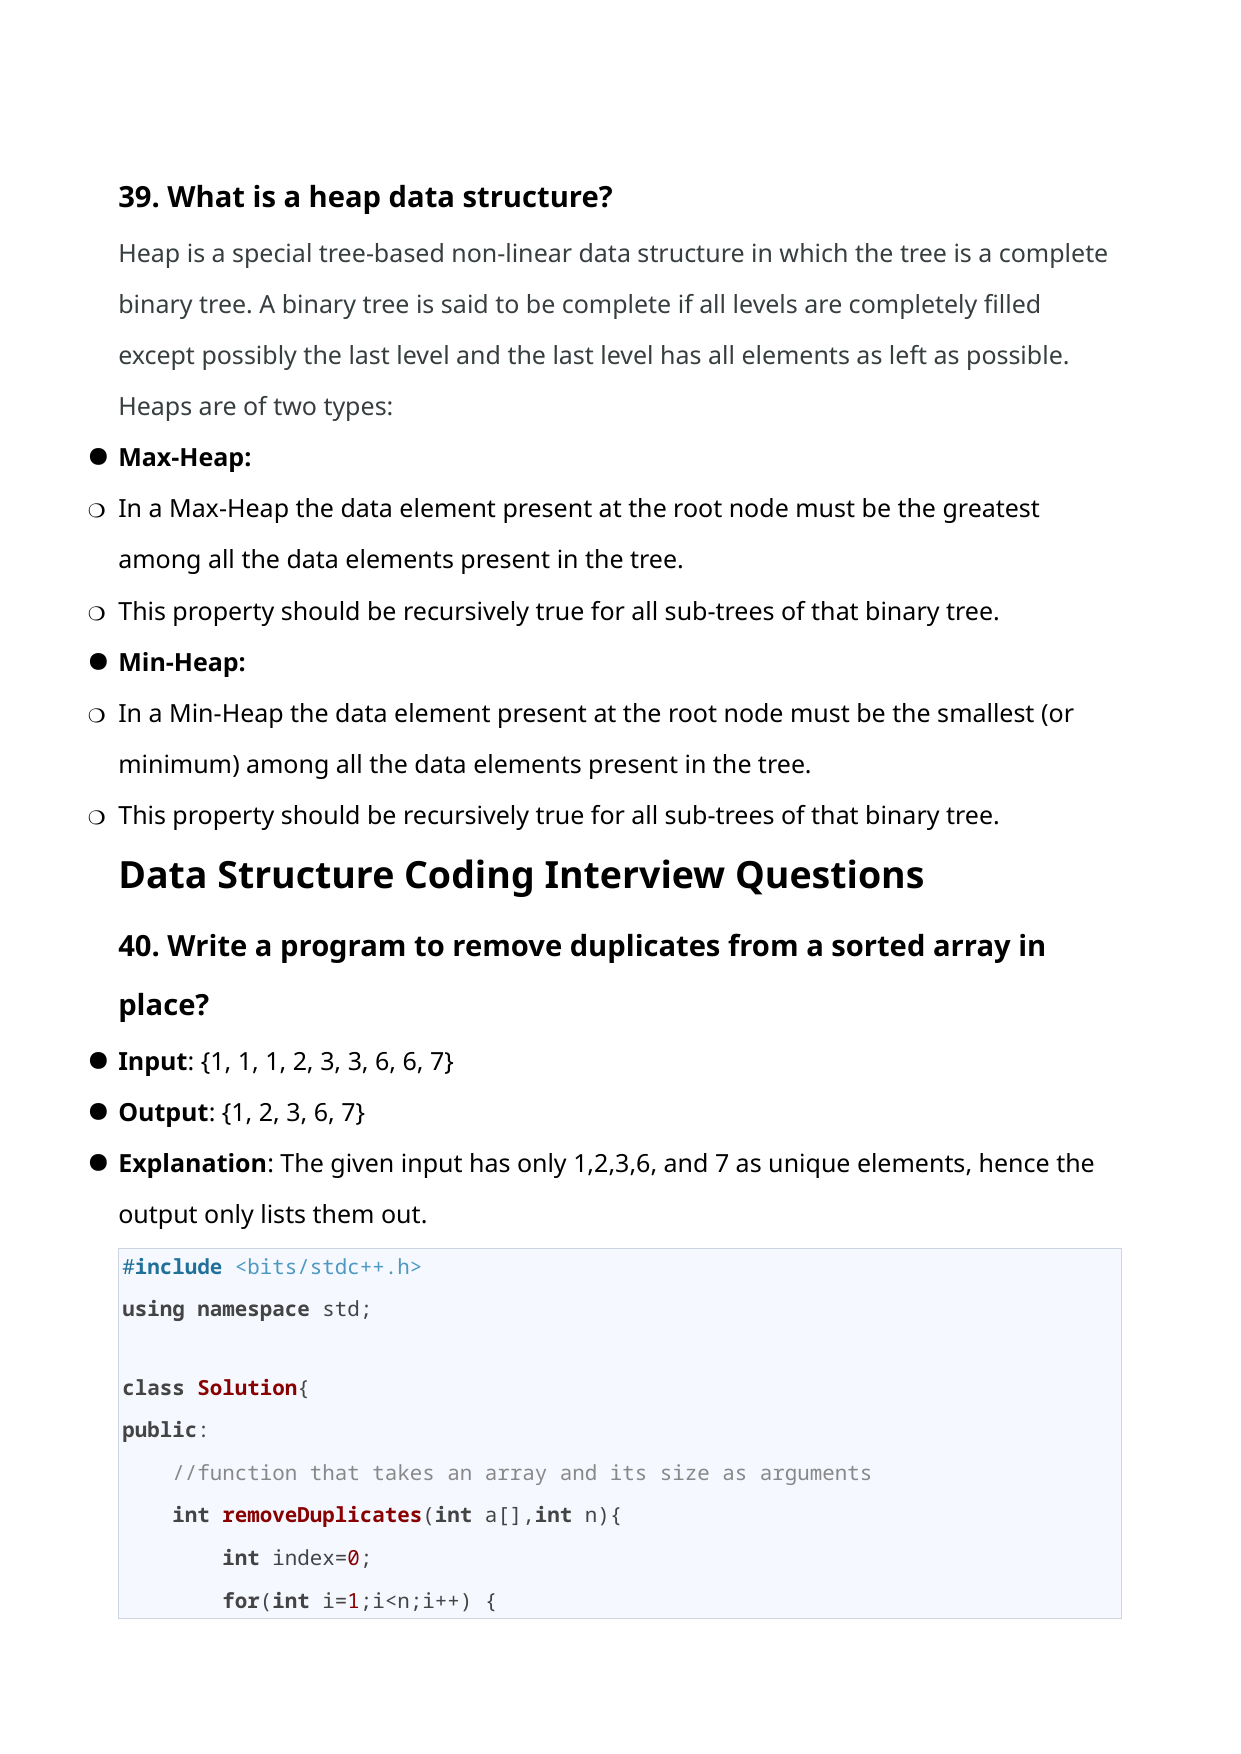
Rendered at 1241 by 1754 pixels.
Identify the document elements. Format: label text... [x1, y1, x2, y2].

text //function that takes an array and its size as arguments [119, 1454, 1121, 1486]
list Input: {1, 1, 1, 2, 3, 3, 6, 6, 7} [118, 1044, 1122, 1078]
text public: [119, 1411, 1121, 1444]
list Output: {1, 2, 3, 6, 7} [118, 1095, 1122, 1129]
text int index=0; [119, 1539, 1121, 1572]
list In a Min-Heap the data element present at the root node must be the smallest (or minimum) among all the data elements present in the tree. [118, 695, 1122, 780]
text using namespace std; [119, 1291, 1121, 1323]
text int removeDuplicates(int a[],int n){ [119, 1497, 1121, 1529]
subtitle 39. What is a heap data structure? [118, 176, 1122, 216]
list Max-Heap: [118, 440, 1122, 474]
list This property should be recursively true for all sub-trees of that binary tree. [118, 797, 1122, 831]
list In a Max-Heap the data element present at the root node must be the greatest among all the data elements present in the tree. [118, 491, 1122, 576]
text class Solution{ [119, 1369, 1121, 1401]
subtitle 40. Write a program to remove duplicates from a sorted array in place? [118, 925, 1122, 1024]
list This property should be recursively true for all sub-trees of that binary tree. [118, 593, 1122, 627]
text Heap is a special tree-based non-linear data structure in which the tree is a complete binary tree. A binary tree is said to be complete if all levels are completely filled except possibly the last level and the last level has all elements as left as possible. Heaps are of two types: [118, 236, 1122, 423]
text #include <bits/stdc++.h> [119, 1249, 1121, 1280]
text for(int i=1;i<n;i++) { [119, 1582, 1121, 1618]
list Explanation: The given input has only 1,2,3,6, and 7 as unique elements, hence the output only lists them out. [118, 1146, 1122, 1231]
subtitle Data Structure Coding Interview Questions [118, 848, 1122, 899]
list Min-Heap: [118, 644, 1122, 678]
